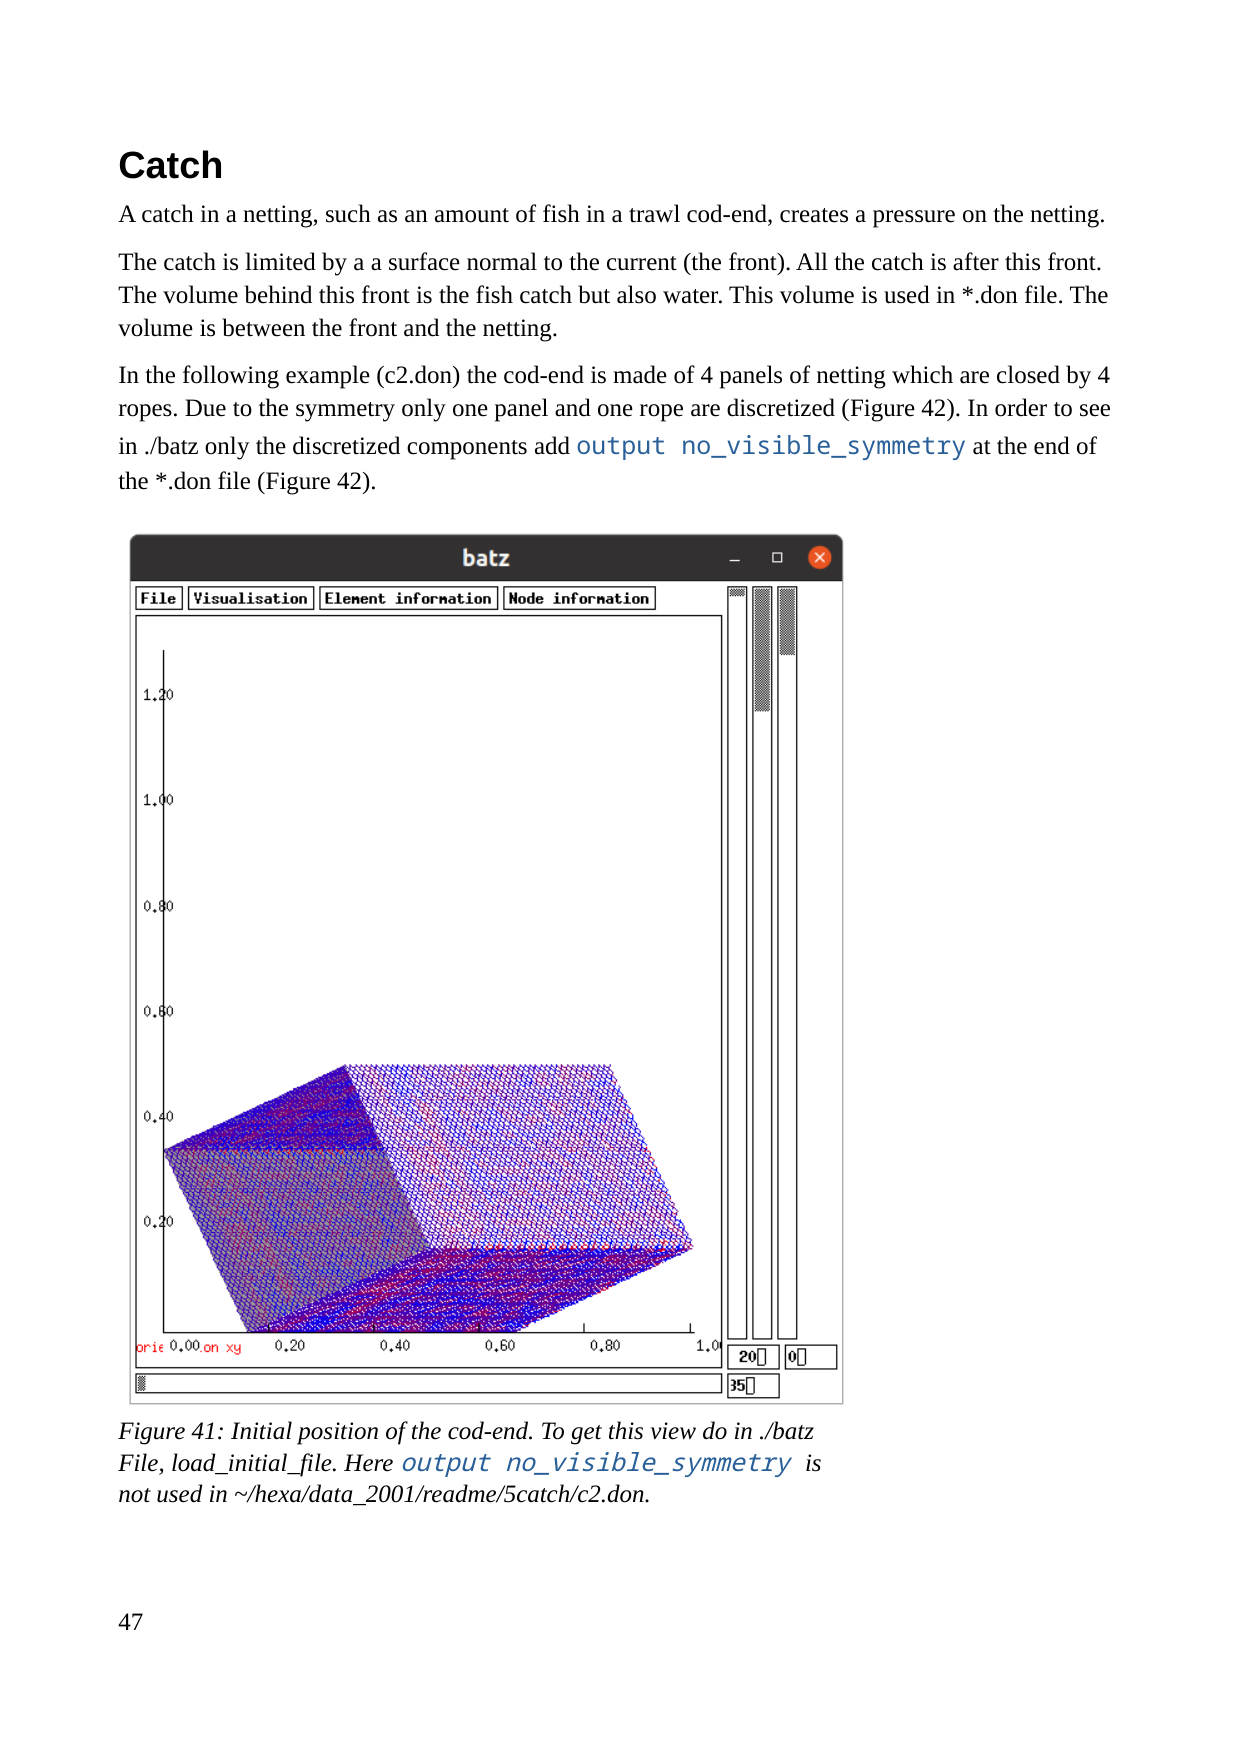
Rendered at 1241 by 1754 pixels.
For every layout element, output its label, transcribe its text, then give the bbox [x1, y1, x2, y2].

subtitle Catch [118, 143, 1122, 187]
text A catch in a netting, such as an amount of fish in a trawl cod-end, creates a pressure on the netting. [118, 199, 1122, 228]
text Figure 41: Initial position of the cod-end. To get this view do in ./batz File, load_initial_file. Here output no_visible_symmetry is not used in ~/hexa/data_2001/readme/5catch/c2.don. [118, 1416, 854, 1507]
text In the following example (c2.don) the cod-end is made of 4 panels of netting which are closed by 4 ropes. Due to the symmetry only one panel and one rope are discretized (Figure 42). In order to see in ./batz only the discretized components add output no_visible_symmetry at the end of the *.don file (Figure 42). [118, 361, 1122, 494]
picture [118, 525, 855, 1416]
text The catch is limited by a a surface normal to the current (the front). All the catch is after this front. The volume behind this front is the fish catch but also water. This volume is used in *.don file. The volume is between the front and the netting. [118, 247, 1122, 342]
